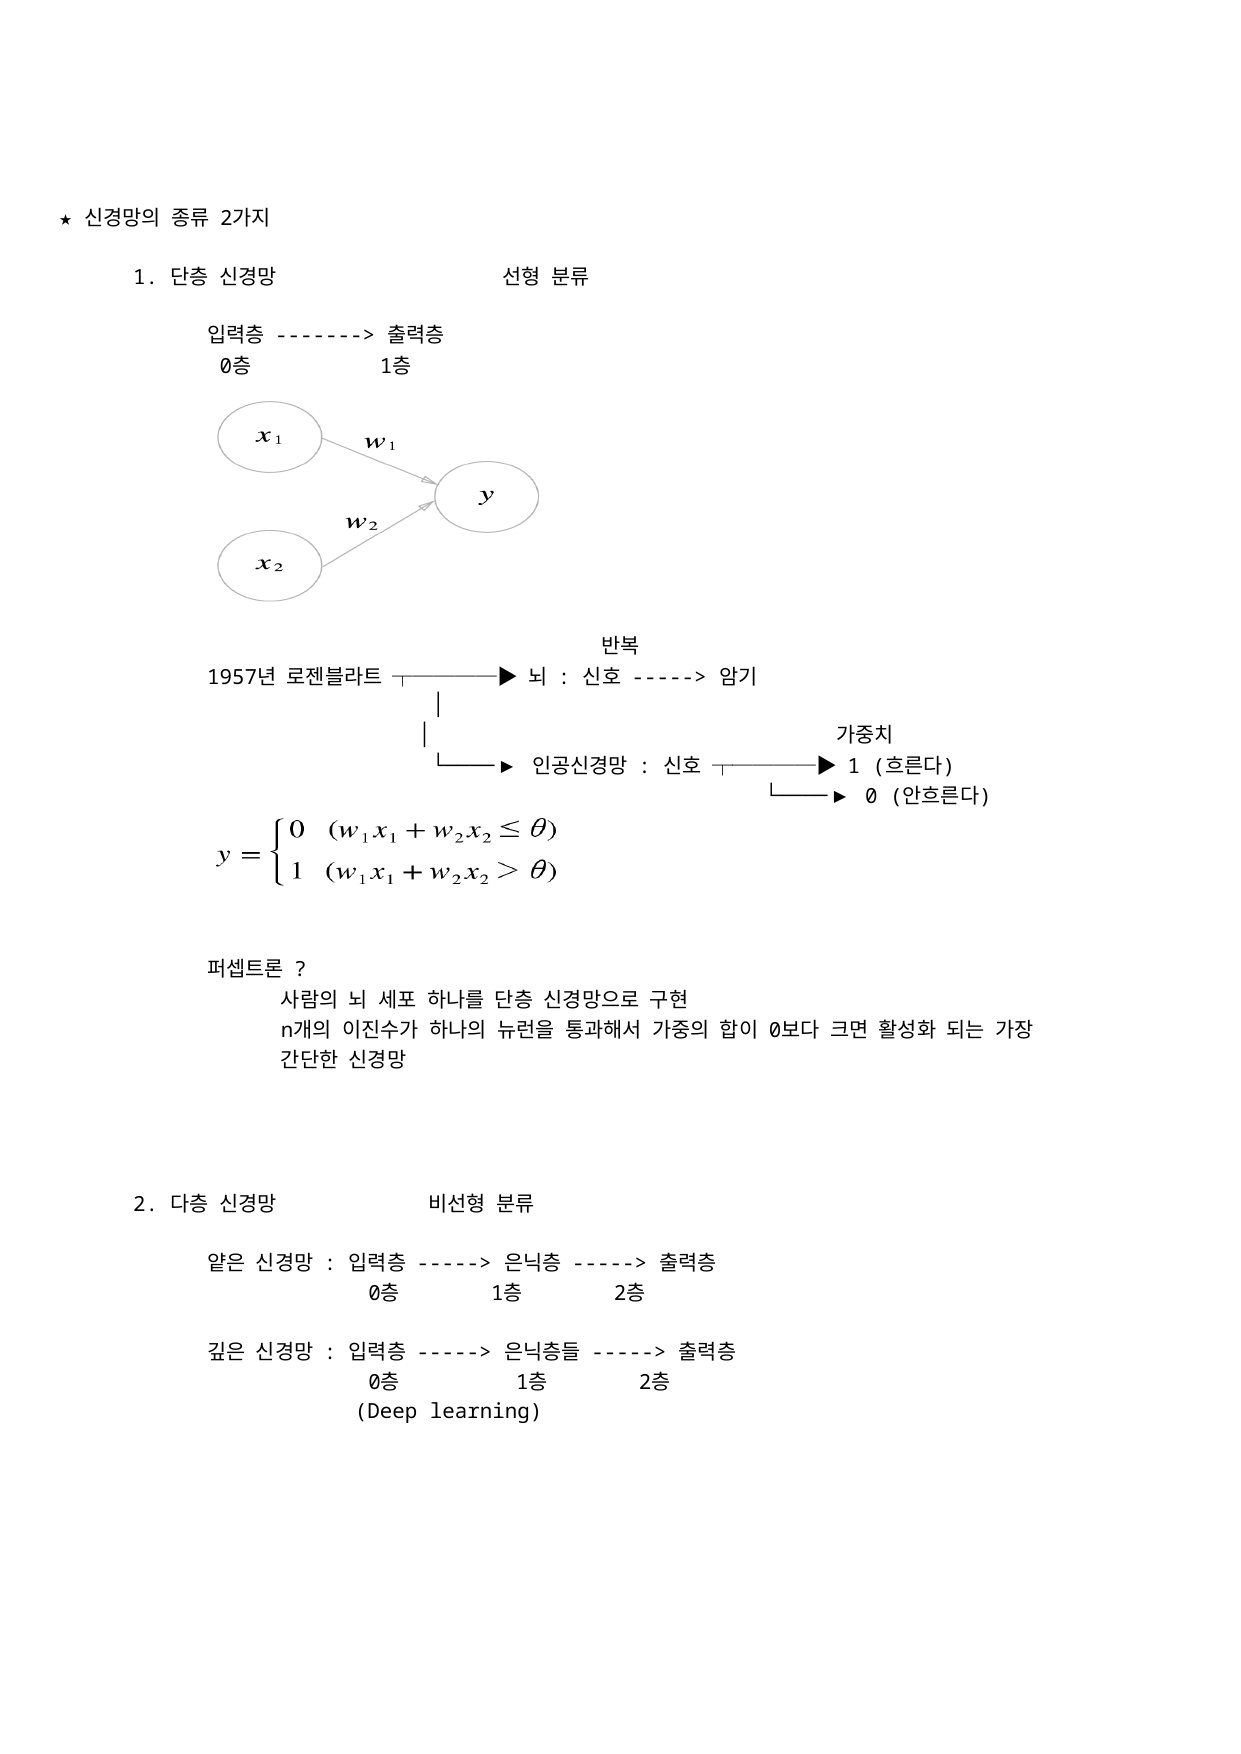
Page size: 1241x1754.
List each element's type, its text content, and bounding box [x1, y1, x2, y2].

text 1. 단층 신경망 선형 분류 [59, 260, 1181, 290]
text └────▶ 인공신경망 : 신호 ┬────▶ 1 (흐른다) [59, 749, 1181, 779]
text ★ 신경망의 종류 2가지 [59, 201, 1181, 232]
text 얕은 신경망 : 입력층 -----> 은닉층 -----> 출력층 [59, 1246, 1181, 1277]
text 퍼셉트론 ? [59, 952, 1181, 983]
text 반복 [59, 629, 1181, 660]
text 0층 1층 [59, 349, 1181, 379]
text (Deep learning) [59, 1396, 1181, 1424]
text 입력층 -------> 출력층 [59, 319, 1181, 349]
text └────▶ 0 (안흐른다) [59, 779, 1181, 809]
text 0층 1층 2층 [59, 1366, 1181, 1396]
text n개의 이진수가 하나의 뉴런을 통과해서 가중의 합이 0보다 크면 활성화 되는 가장 [59, 1013, 1181, 1043]
text 간단한 신경망 [59, 1043, 1181, 1074]
text 사람의 뇌 세포 하나를 단층 신경망으로 구현 [59, 983, 1181, 1013]
text 0층 1층 2층 [59, 1277, 1181, 1307]
text 2. 다층 신경망 비선형 분류 [59, 1187, 1181, 1218]
text 1957년 로젠블라트 ┬────▶ 뇌 : 신호 -----> 암기 [59, 660, 1181, 690]
picture [211, 396, 546, 602]
text │ [59, 690, 1181, 719]
picture [207, 809, 567, 896]
text │ 가중치 [59, 719, 1181, 749]
text 깊은 신경망 : 입력층 -----> 은닉층들 -----> 출력층 [59, 1335, 1181, 1366]
